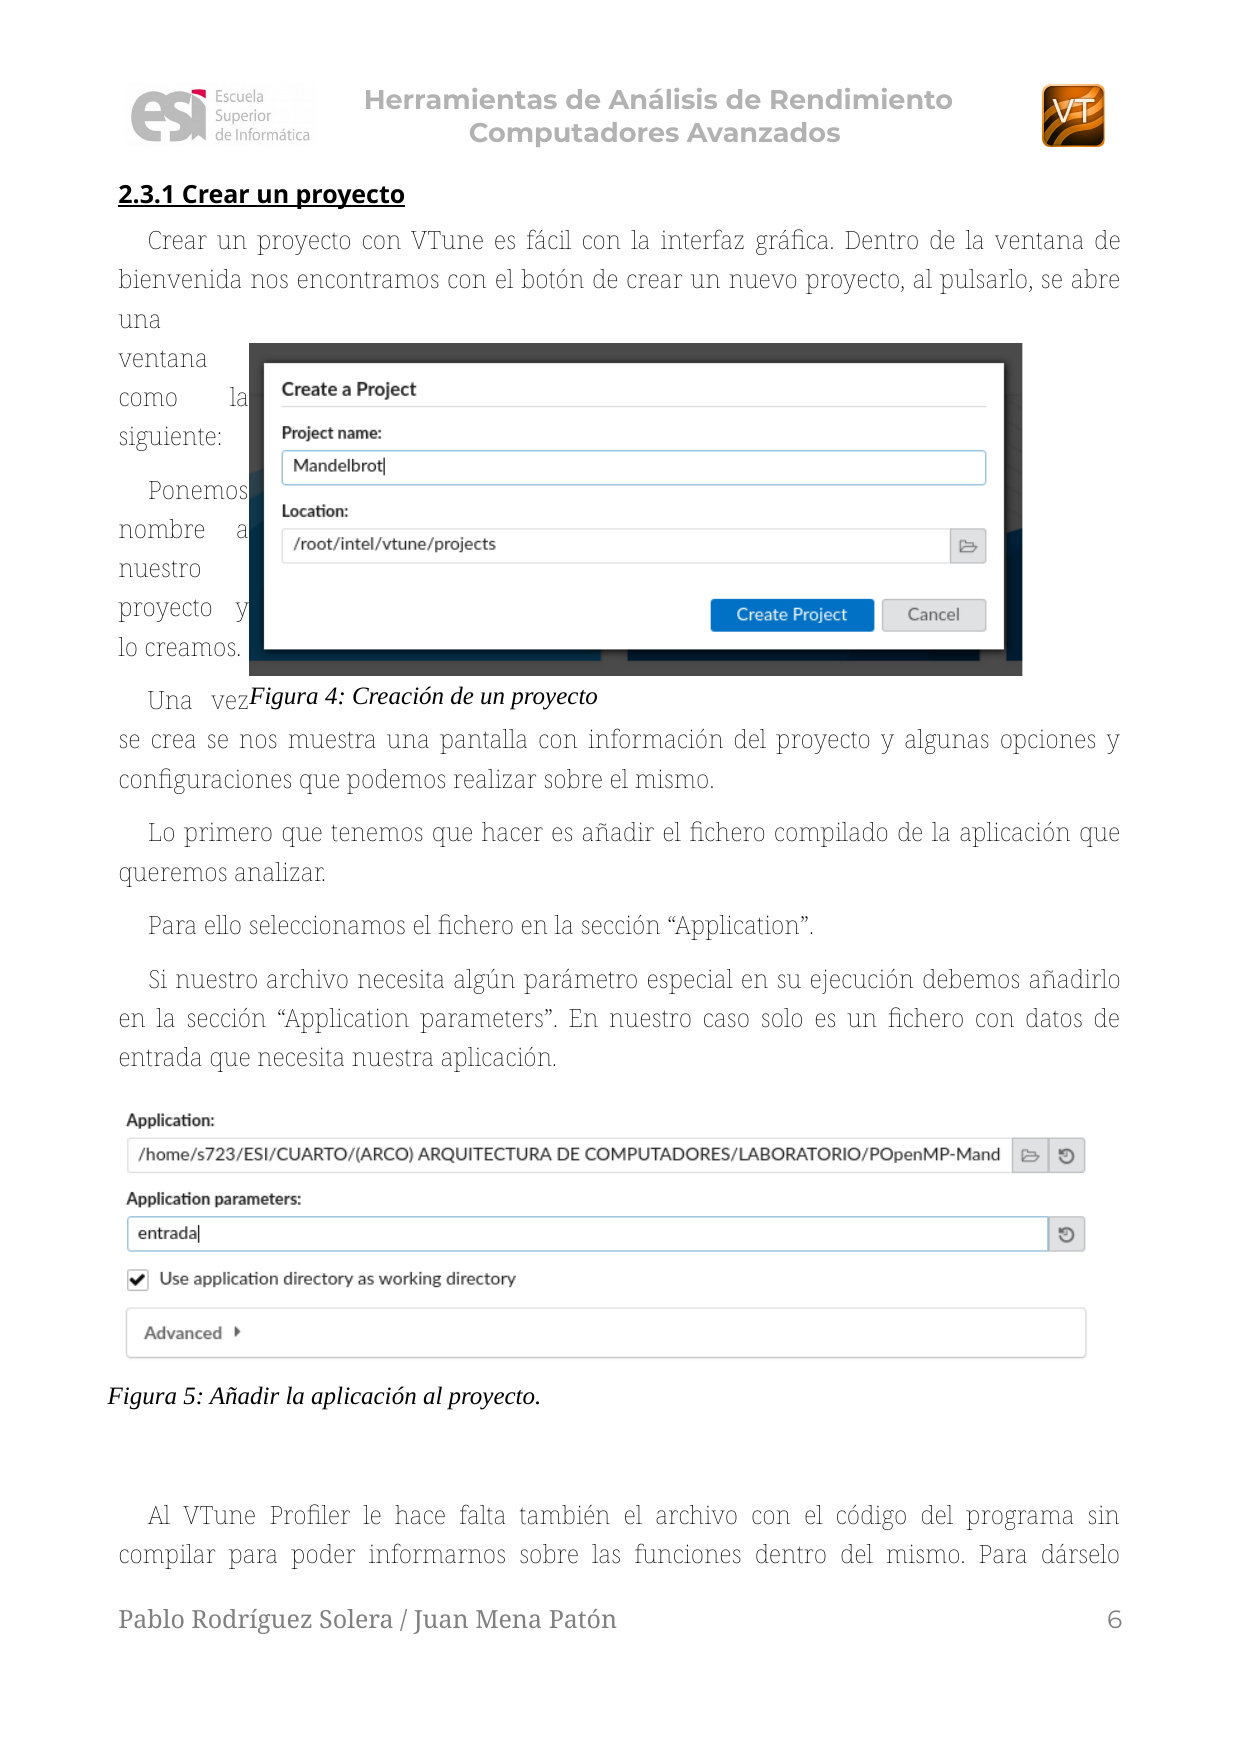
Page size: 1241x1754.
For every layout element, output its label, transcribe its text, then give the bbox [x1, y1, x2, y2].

text Para ello seleccionamos el fichero en la sección “Application”. [118, 908, 1122, 942]
text Crear un proyecto con VTune es fácil con la interfaz gráfica. Dentro de la ventana de bienvenida nos encontramos con el botón de crear un nuevo proyecto, al pulsarlo, se abre una ventana como la siguiente: [118, 223, 1122, 453]
text Una vez se crea se nos muestra una pantalla con información del proyecto y algunas opciones y configuraciones que podemos realizar sobre el mismo. [118, 683, 1122, 795]
subtitle 2.3.1 Crear un proyecto [118, 176, 1122, 210]
text Lo primero que tenemos que hacer es añadir el fichero compilado de la aplicación que queremos analizar. [118, 815, 1122, 888]
text Ponemos nombre a nuestro proyecto y lo creamos. [118, 472, 249, 663]
text Figura 4: Creación de un proyecto [249, 676, 1022, 710]
text Si nuestro archivo necesita algún parámetro especial en su ejecución debemos añadirlo en la sección “Application parameters”. En nuestro caso solo es un fichero con datos de entrada que necesita nuestra aplicación. [118, 962, 1122, 1074]
picture [107, 1106, 1112, 1376]
picture [124, 82, 315, 147]
picture [249, 343, 1023, 676]
picture [1042, 84, 1105, 147]
text Al VTune Profiler le hace falta también el archivo con el código del programa sin compilar para poder informarnos sobre las funciones dentro del mismo. Para dárselo [118, 1498, 1122, 1571]
text Figura 5: Añadir la aplicación al proyecto. [107, 1106, 1133, 1410]
text [1023, 472, 1122, 663]
